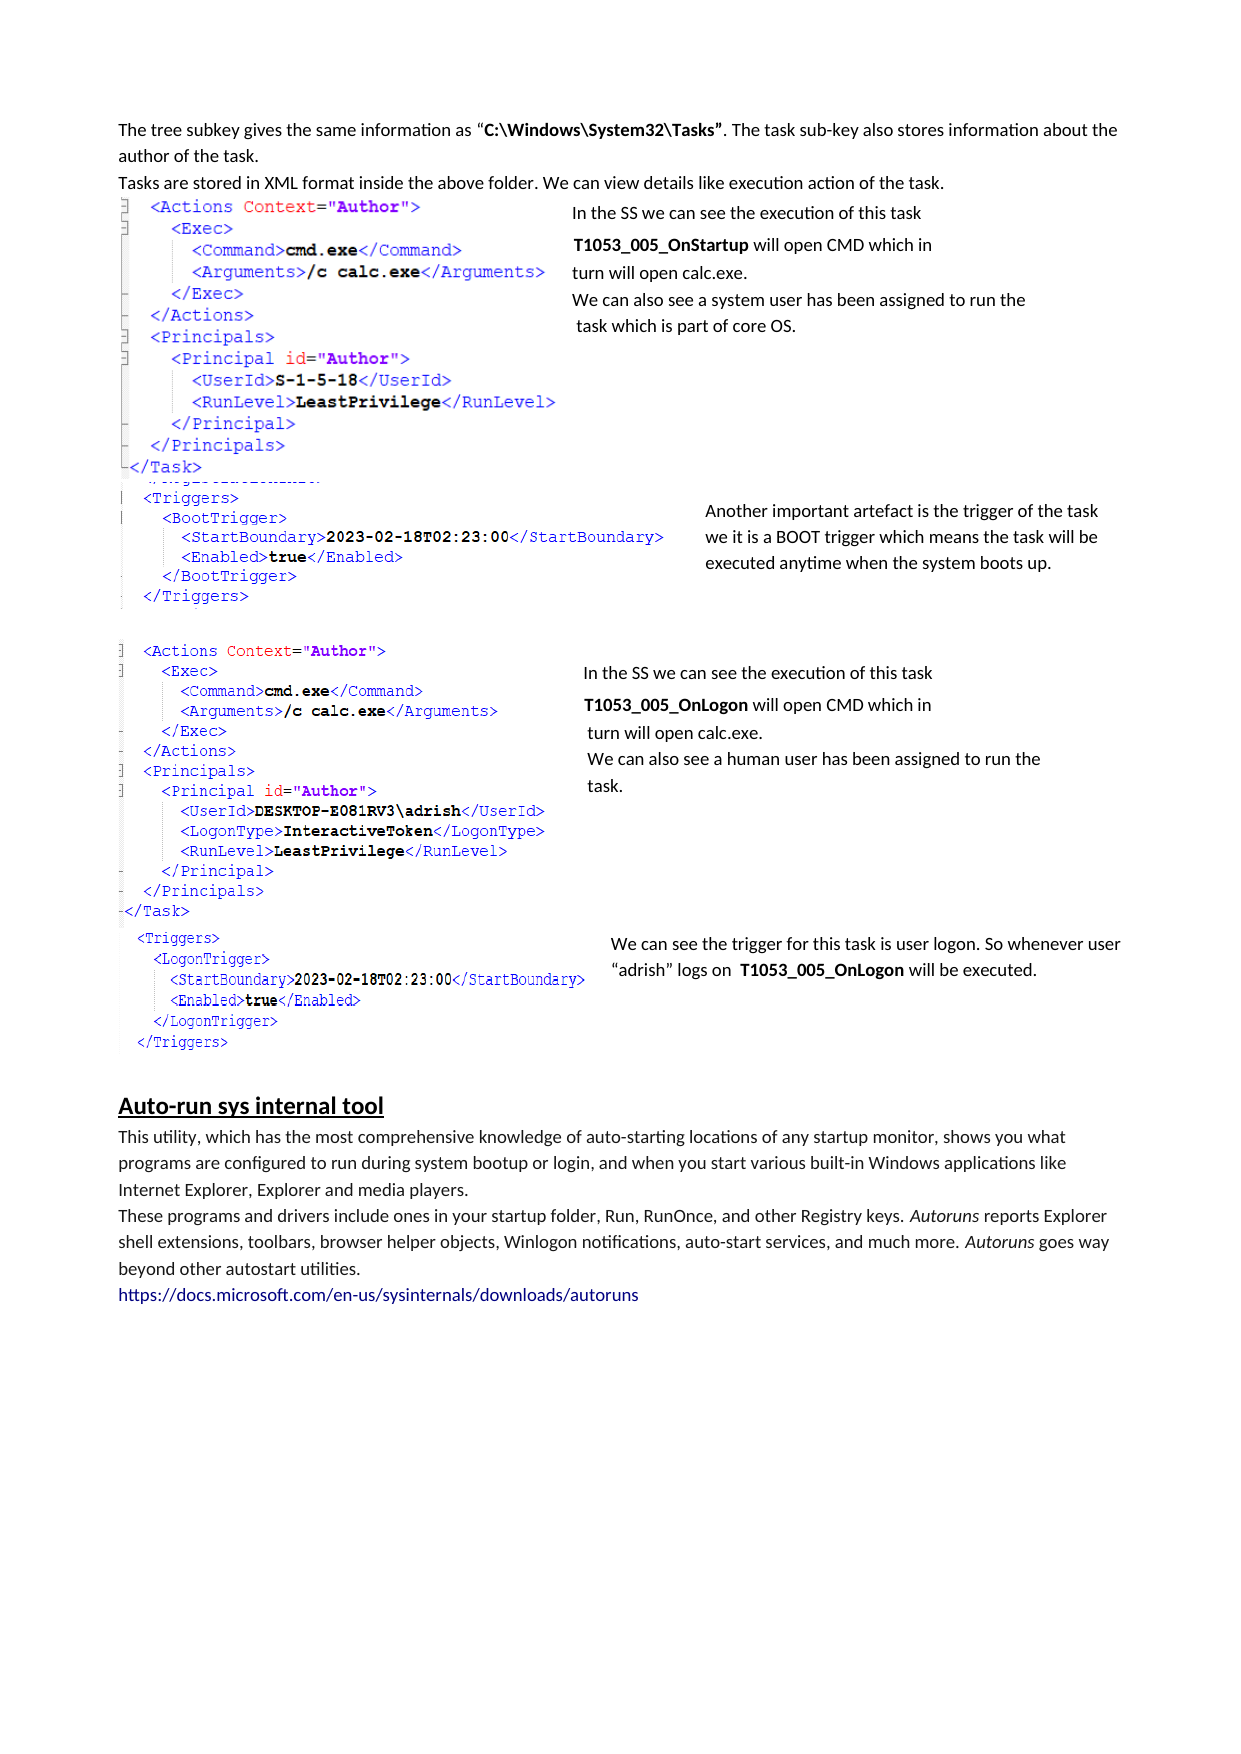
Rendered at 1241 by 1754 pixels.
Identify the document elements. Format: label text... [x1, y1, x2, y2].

text These programs and drivers include ones in your startup folder, Run, RunOnce, and other Registry keys. Autoruns reports Explorer shell extensions, toolbars, browser helper objects, Winlogon notifications, auto-start services, and much more. Autoruns goes way beyond other autostart utilities. [118, 1204, 1122, 1280]
text We can see the trigger for this task is user logon. So whenever user “adrish” logs on T1053_005_OnLogon will be executed. [611, 932, 1122, 981]
text This utility, which has the most comprehensive knowledge of auto-starting locations of any startup monitor, shows you what programs are configured to run during system bootup or login, and when you start various built-in Windows applications like Internet Explorer, Explorer and media players. [118, 1125, 1122, 1201]
picture [121, 197, 564, 479]
text We can also see a system user has been assigned to run the [564, 288, 1122, 311]
picture [118, 639, 579, 928]
text Tasks are stored in XML format inside the above folder. We can view details like execution action of the task. [118, 171, 1122, 194]
text we it is a BOOT trigger which means the task will be [701, 525, 1122, 548]
text The tree subkey gives the same information as “C:\Windows\System32\Tasks”. The task sub-key also stores information about the author of the task. [118, 118, 1122, 167]
text https://docs.microsoft.com/en-us/sysinternals/downloads/autoruns [118, 1283, 1122, 1306]
text turn will open calc.exe. [564, 262, 1122, 284]
text We can also see a human user has been assigned to run the [579, 748, 1122, 771]
text T1053_005_OnLogon will open CMD which in [579, 689, 1122, 717]
text turn will open calc.exe. [579, 721, 1122, 744]
text In the SS we can see the execution of this task [579, 657, 1122, 685]
text Auto-run sys internal tool [118, 1090, 1122, 1121]
text In the SS we can see the execution of this task [564, 197, 1122, 225]
text task. [579, 774, 1122, 797]
text Another important artefact is the trigger of the task [701, 499, 1122, 522]
text task which is part of core OS. [564, 314, 1122, 337]
picture [120, 482, 701, 609]
picture [119, 932, 611, 1056]
text executed anytime when the system boots up. [701, 551, 1122, 574]
text T1053_005_OnStartup will open CMD which in [564, 229, 1122, 257]
